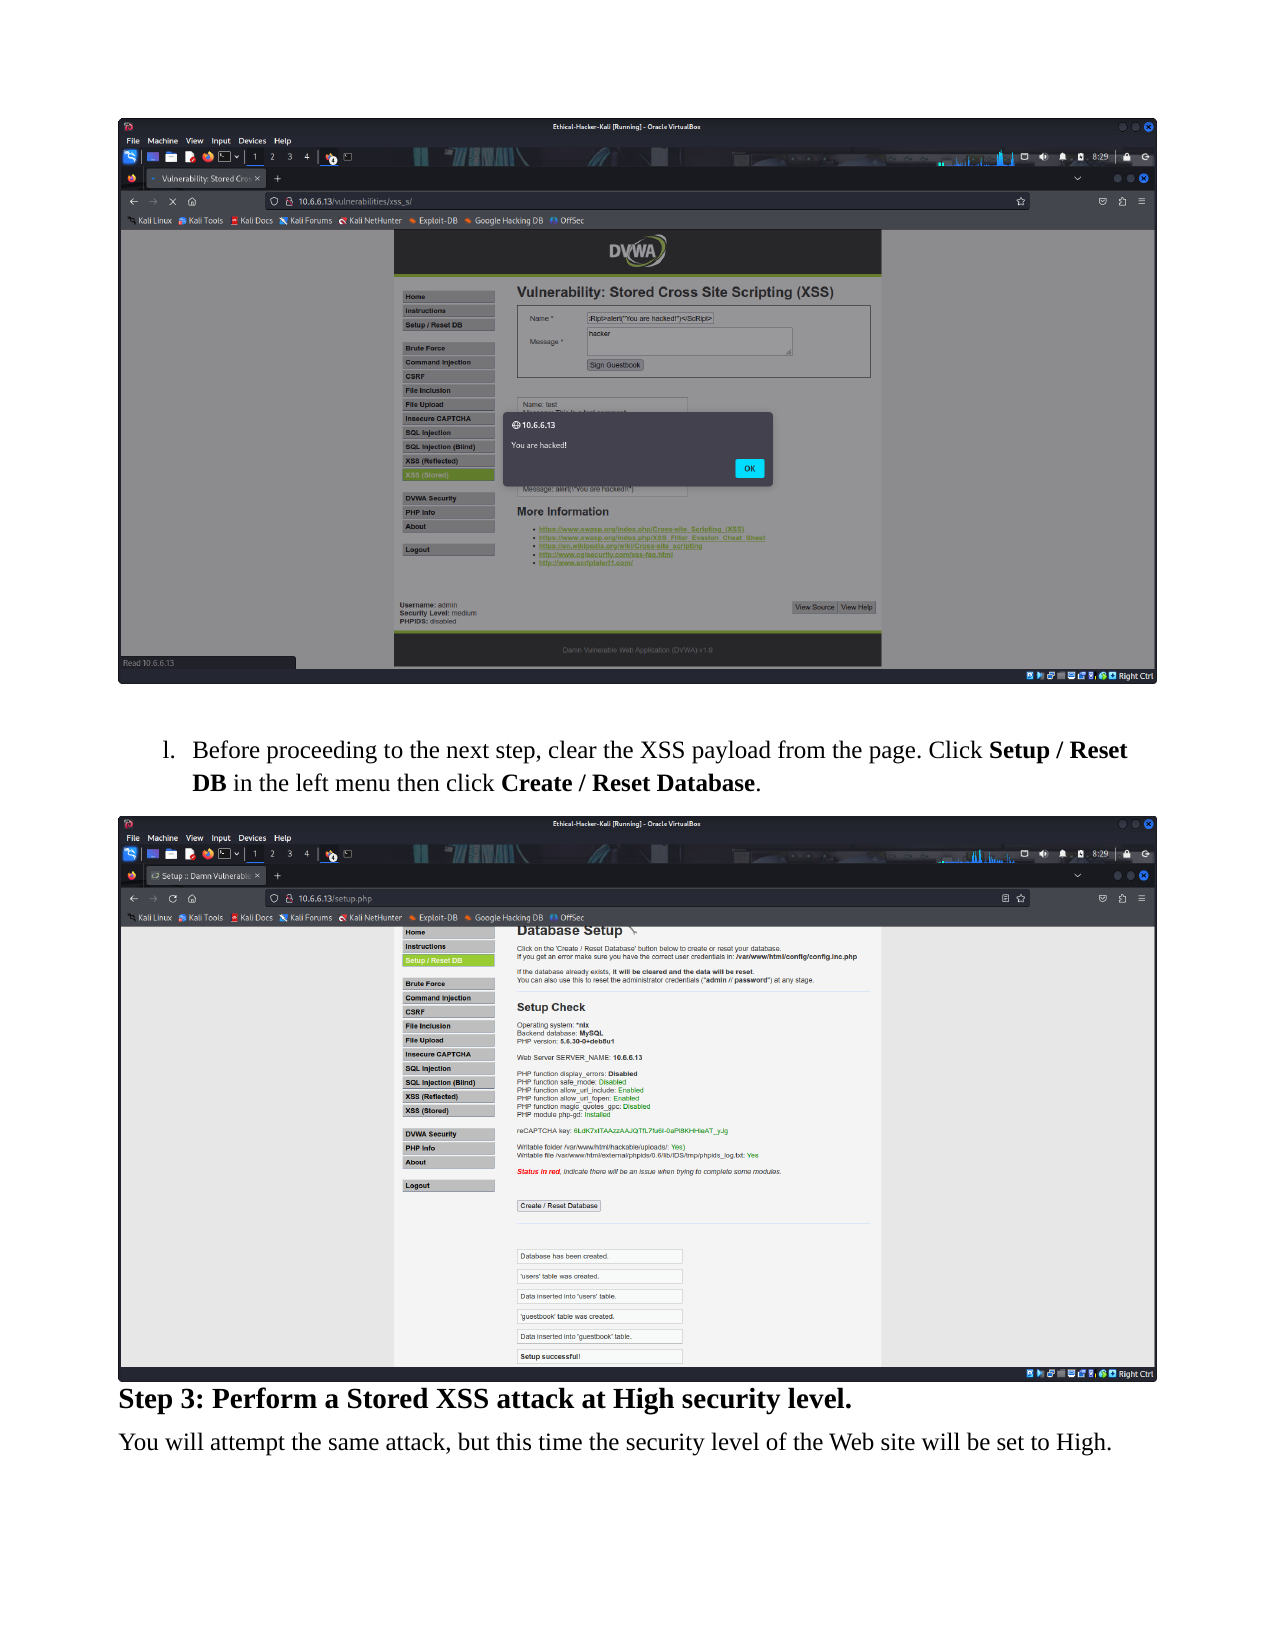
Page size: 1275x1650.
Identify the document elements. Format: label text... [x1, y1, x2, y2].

picture [118, 118, 1157, 684]
list Before proceeding to the next step, clear the XSS payload from the page. Click Setup / Reset DB in the left menu then click Create / Reset Database. [162, 735, 1157, 797]
text You will attempt the same attack, but this time the security level of the Web site will be set to High. [118, 1427, 1157, 1456]
subtitle Step 3: Perform a Stored XSS attack at High security level. [118, 1382, 1157, 1415]
picture [118, 816, 1157, 1382]
